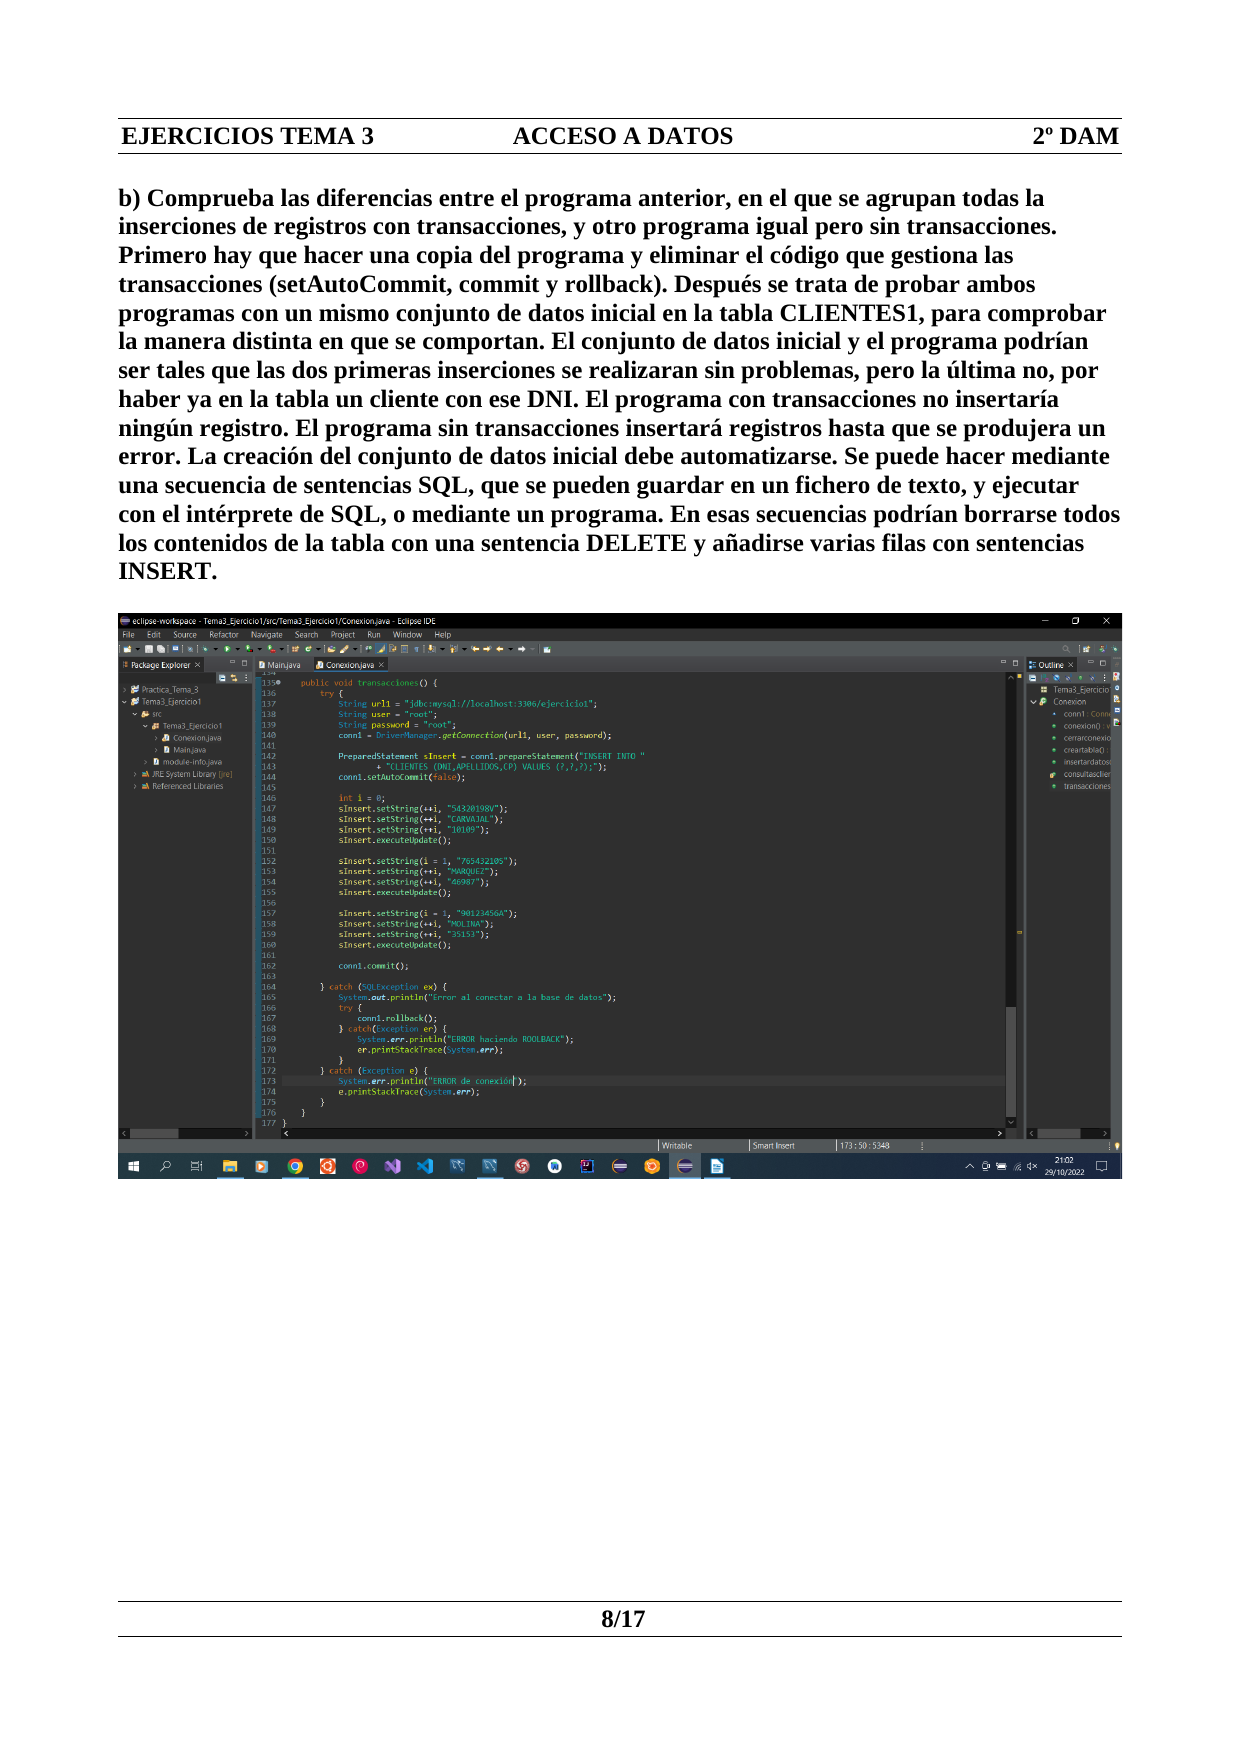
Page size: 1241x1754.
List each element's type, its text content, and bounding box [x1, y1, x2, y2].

text b) Comprueba las diferencias entre el programa anterior, en el que se agrupan todas la inserciones de registros con transacciones, y otro programa igual pero sin transacciones. Primero hay que hacer una copia del programa y eliminar el código que gestiona las transacciones (setAutoCommit, commit y rollback). Después se trata de probar ambos programas con un mismo conjunto de datos inicial en la tabla CLIENTES1, para comprobar la manera distinta en que se comportan. El conjunto de datos inicial y el programa podrían ser tales que las dos primeras inserciones se realizaran sin problemas, pero la última no, por haber ya en la tabla un cliente con ese DNI. El programa con transacciones no insertaría ningún registro. El programa sin transacciones insertará registros hasta que se produjera un error. La creación del conjunto de datos inicial debe automatizarse. Se puede hacer mediante una secuencia de sentencias SQL, que se pueden guardar en un fichero de texto, y ejecutar con el intérprete de SQL, o mediante un programa. En esas secuencias podrían borrarse todos los contenidos de la tabla con una sentencia DELETE y añadirse varias filas con sentencias INSERT. [118, 183, 1122, 585]
picture [118, 613, 1123, 1179]
